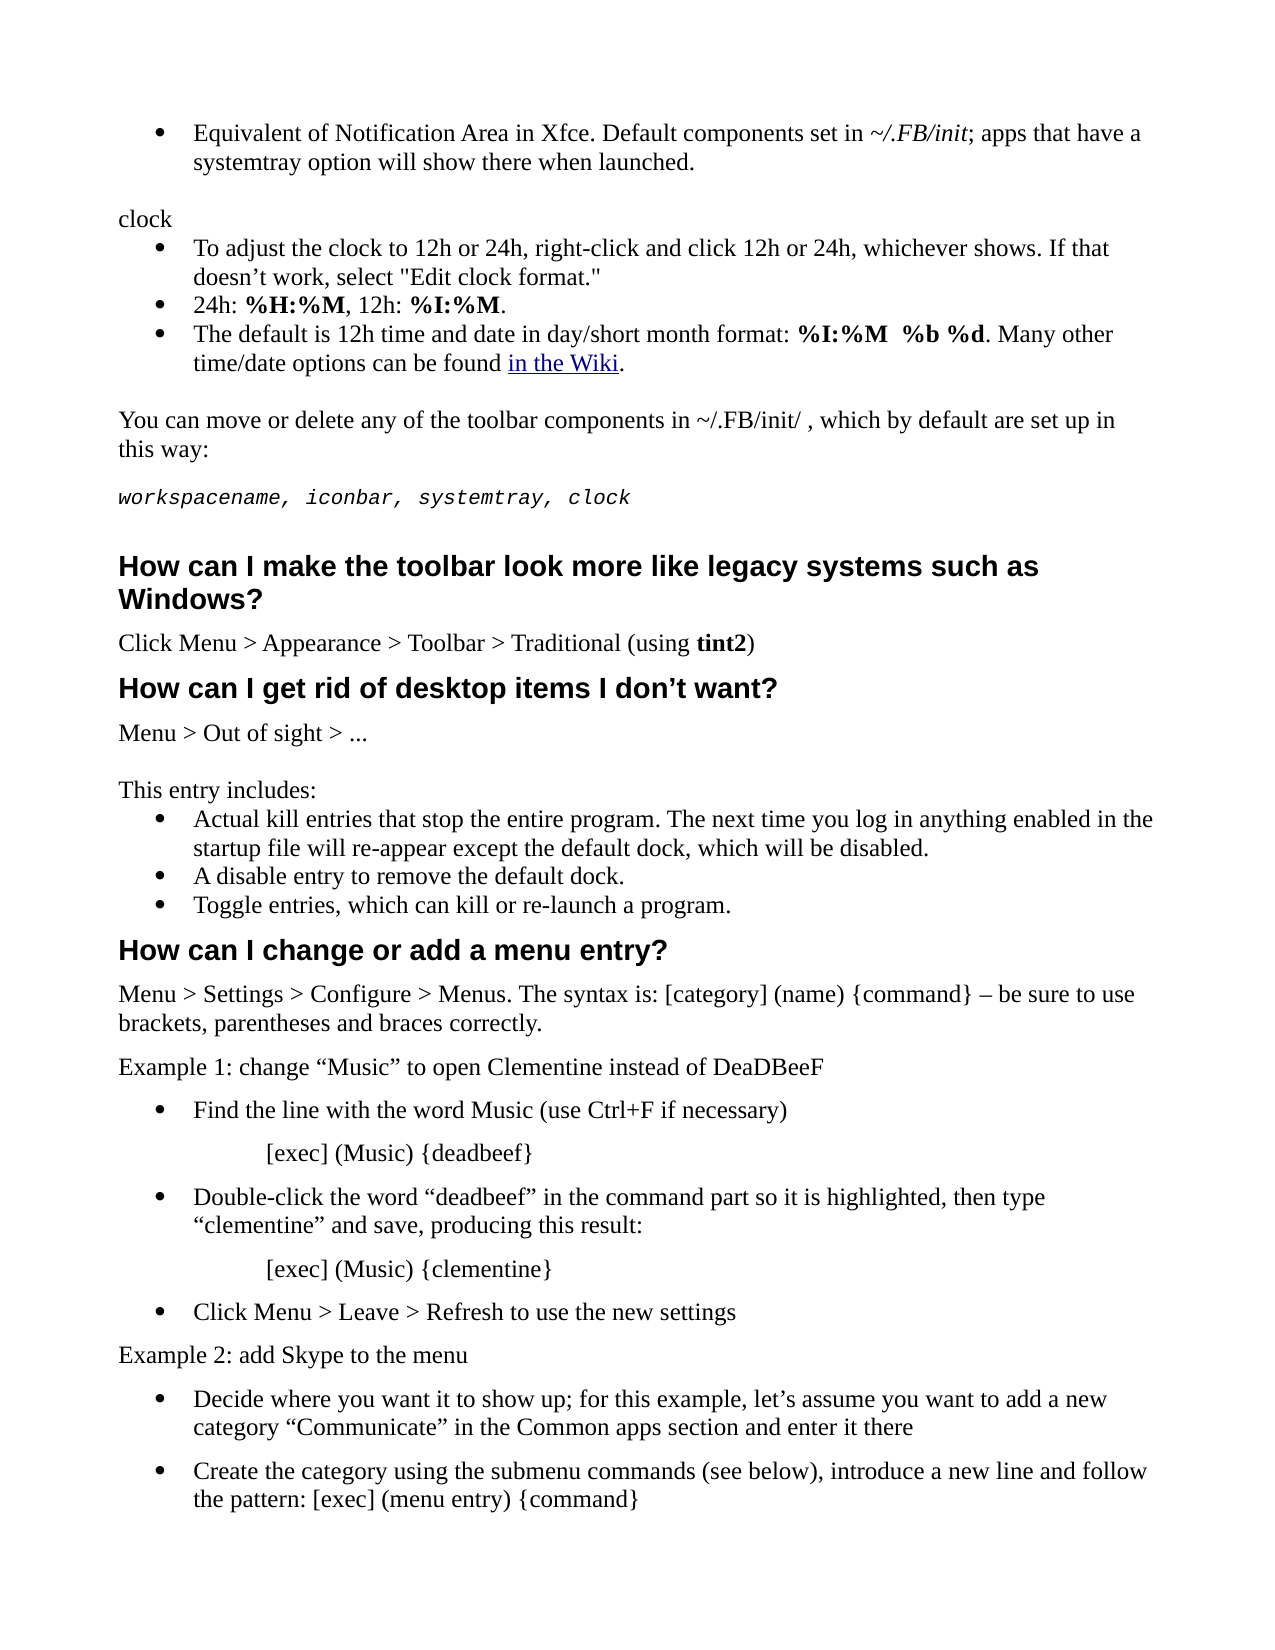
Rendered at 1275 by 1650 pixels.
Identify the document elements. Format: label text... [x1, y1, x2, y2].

text Menu > Settings > Configure > Menus. The syntax is: [category] (name) {command} – be sure to use brackets, parentheses and braces correctly. [118, 979, 1157, 1037]
list Click Menu > Leave > Refresh to use the new settings [156, 1297, 1157, 1326]
text Click Menu > Appearance > Toolbar > Traditional (using tint2) [118, 628, 1157, 657]
subtitle How can I get rid of desktop items I don’t want? [118, 672, 1157, 705]
list Toggle entries, which can kill or re-launch a program. [156, 890, 1157, 919]
list Double-click the word “deadbeef” in the command part so it is highlighted, then type “clementine” and save, producing this result: [156, 1182, 1157, 1239]
list To adjust the clock to 12h or 24h, right-click and click 12h or 24h, whichever shows. If that doesn’t work, select "Edit clock format." [156, 233, 1157, 291]
text clock [118, 204, 1157, 233]
text [exec] (Music) {clementine} [118, 1254, 1157, 1282]
list The default is 12h time and date in day/short month format: %I:%M %b %d. Many other time/date options can be found in the Wiki. [156, 319, 1157, 377]
list Create the category using the submenu commands (see below), introduce a new line and follow the pattern: [exec] (menu entry) {command} [156, 1456, 1157, 1513]
subtitle How can I change or add a menu entry? [118, 933, 1157, 967]
text Example 1: change “Music” to open Clementine instead of DeaDBeeF [118, 1052, 1157, 1080]
list A disable entry to remove the default dock. [156, 861, 1157, 890]
list Actual kill entries that stop the entire program. The next time you log in anything enabled in the startup file will re-appear except the default dock, which will be disabled. [156, 804, 1157, 861]
list Decide where you want it to show up; for this example, let’s assume you want to add a new category “Communicate” in the Common apps section and enter it there [156, 1384, 1157, 1441]
text This entry includes: [118, 775, 1157, 804]
text You can move or delete any of the toolbar components in ~/.FB/init/ , which by default are set up in this way: [118, 406, 1157, 463]
list Equivalent of Notification Area in Xfce. Default components set in ~/.FB/init; apps that have a systemtray option will show there when launched. [156, 118, 1157, 176]
subtitle How can I make the toolbar look more like legacy systems such as Windows? [118, 549, 1157, 616]
text workspacename, iconbar, systemtray, clock [118, 487, 1157, 510]
text [exec] (Music) {deadbeef} [118, 1138, 1157, 1167]
text Example 2: add Skype to the menu [118, 1340, 1157, 1369]
text Menu > Out of sight > ... [118, 718, 1157, 746]
list 24h: %H:%M, 12h: %I:%M. [156, 291, 1157, 319]
list Find the line with the word Music (use Ctrl+F if necessary) [156, 1095, 1157, 1124]
